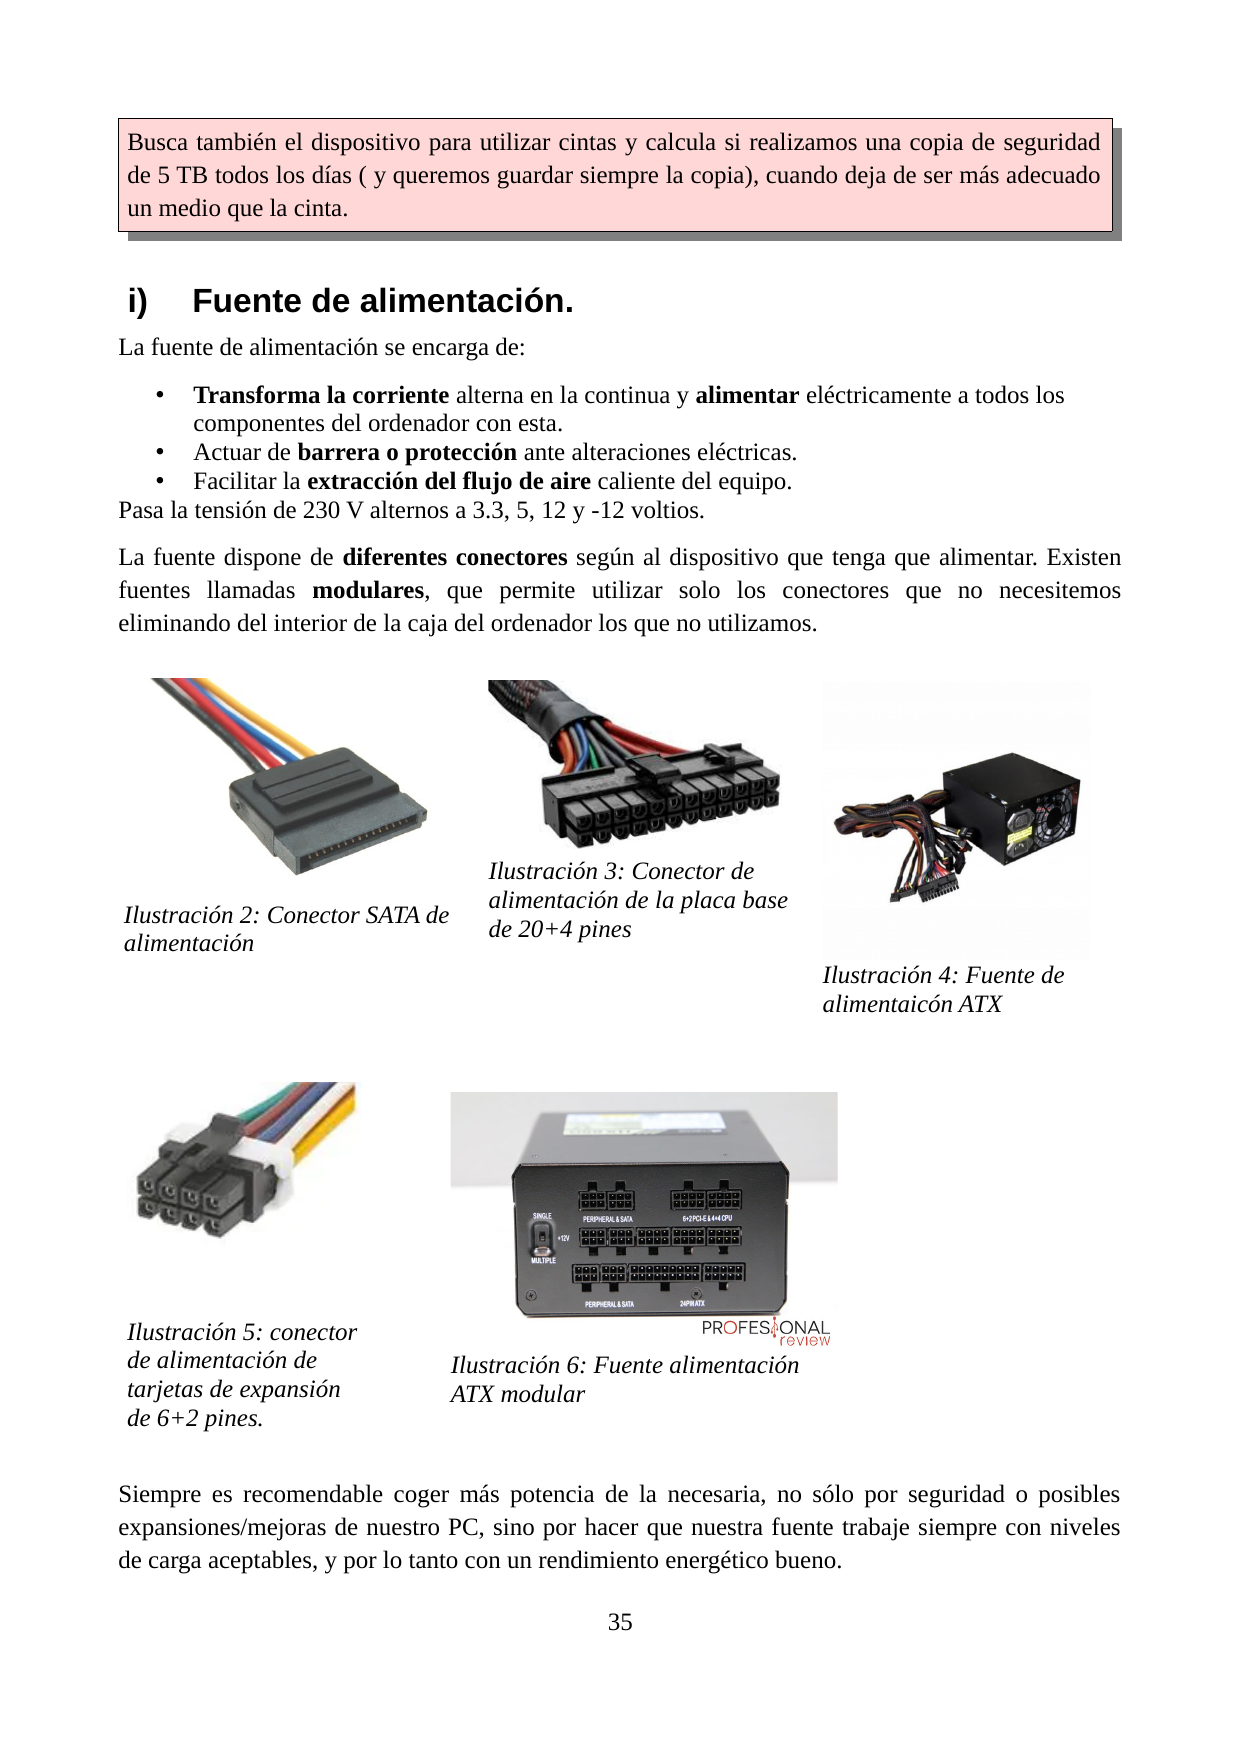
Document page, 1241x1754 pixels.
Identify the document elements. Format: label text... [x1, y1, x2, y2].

text Ilustración 2: Conector SATA de alimentación [124, 900, 465, 957]
text Busca también el dispositivo para utilizar cintas y calcula si realizamos una copia de seguridad de 5 TB todos los días ( y queremos guardar siempre la copia), cuando deja de ser más adecuado un medio que la cinta. [119, 119, 1112, 231]
text Siempre es recomendable coger más potencia de la necesaria, no sólo por seguridad o posibles expansiones/mejoras de nuestro PC, sino por hacer que nuestra fuente trabaje siempre con niveles de carga aceptables, y por lo tanto con un rendimiento energético bueno. [118, 1479, 1122, 1574]
list Transforma la corriente alterna en la continua y alimentar eléctricamente a todos los componentes del ordenador con esta. [156, 380, 1122, 437]
list Actuar de barrera o protección ante alteraciones eléctricas. [156, 437, 1122, 466]
text La fuente de alimentación se encarga de: [118, 332, 1122, 361]
subtitle Fuente de alimentación. [118, 281, 1122, 319]
picture [822, 681, 1091, 961]
list Facilitar la extracción del flujo de aire caliente del equipo. [156, 466, 1122, 495]
picture [450, 1092, 838, 1351]
picture [488, 680, 803, 857]
text Pasa la tensión de 230 V alternos a 3.3, 5, 12 y -12 voltios. [118, 495, 1122, 523]
text Ilustración 3: Conector de alimentación de la placa base de 20+4 pines [488, 857, 803, 943]
picture [126, 1082, 362, 1317]
text La fuente dispone de diferentes conectores según al dispositivo que tenga que alimentar. Existen fuentes llamadas modulares, que permite utilizar solo los conectores que no necesitemos eliminando del interior de la caja del ordenador los que no utilizamos. [118, 542, 1122, 637]
text Ilustración 4: Fuente de alimentaicón ATX [822, 961, 1091, 1018]
picture [123, 678, 465, 900]
text Ilustración 5: conector de alimentación de tarjetas de expansión de 6+2 pines. [127, 1317, 361, 1432]
text Ilustración 6: Fuente alimentación ATX modular [451, 1351, 838, 1408]
